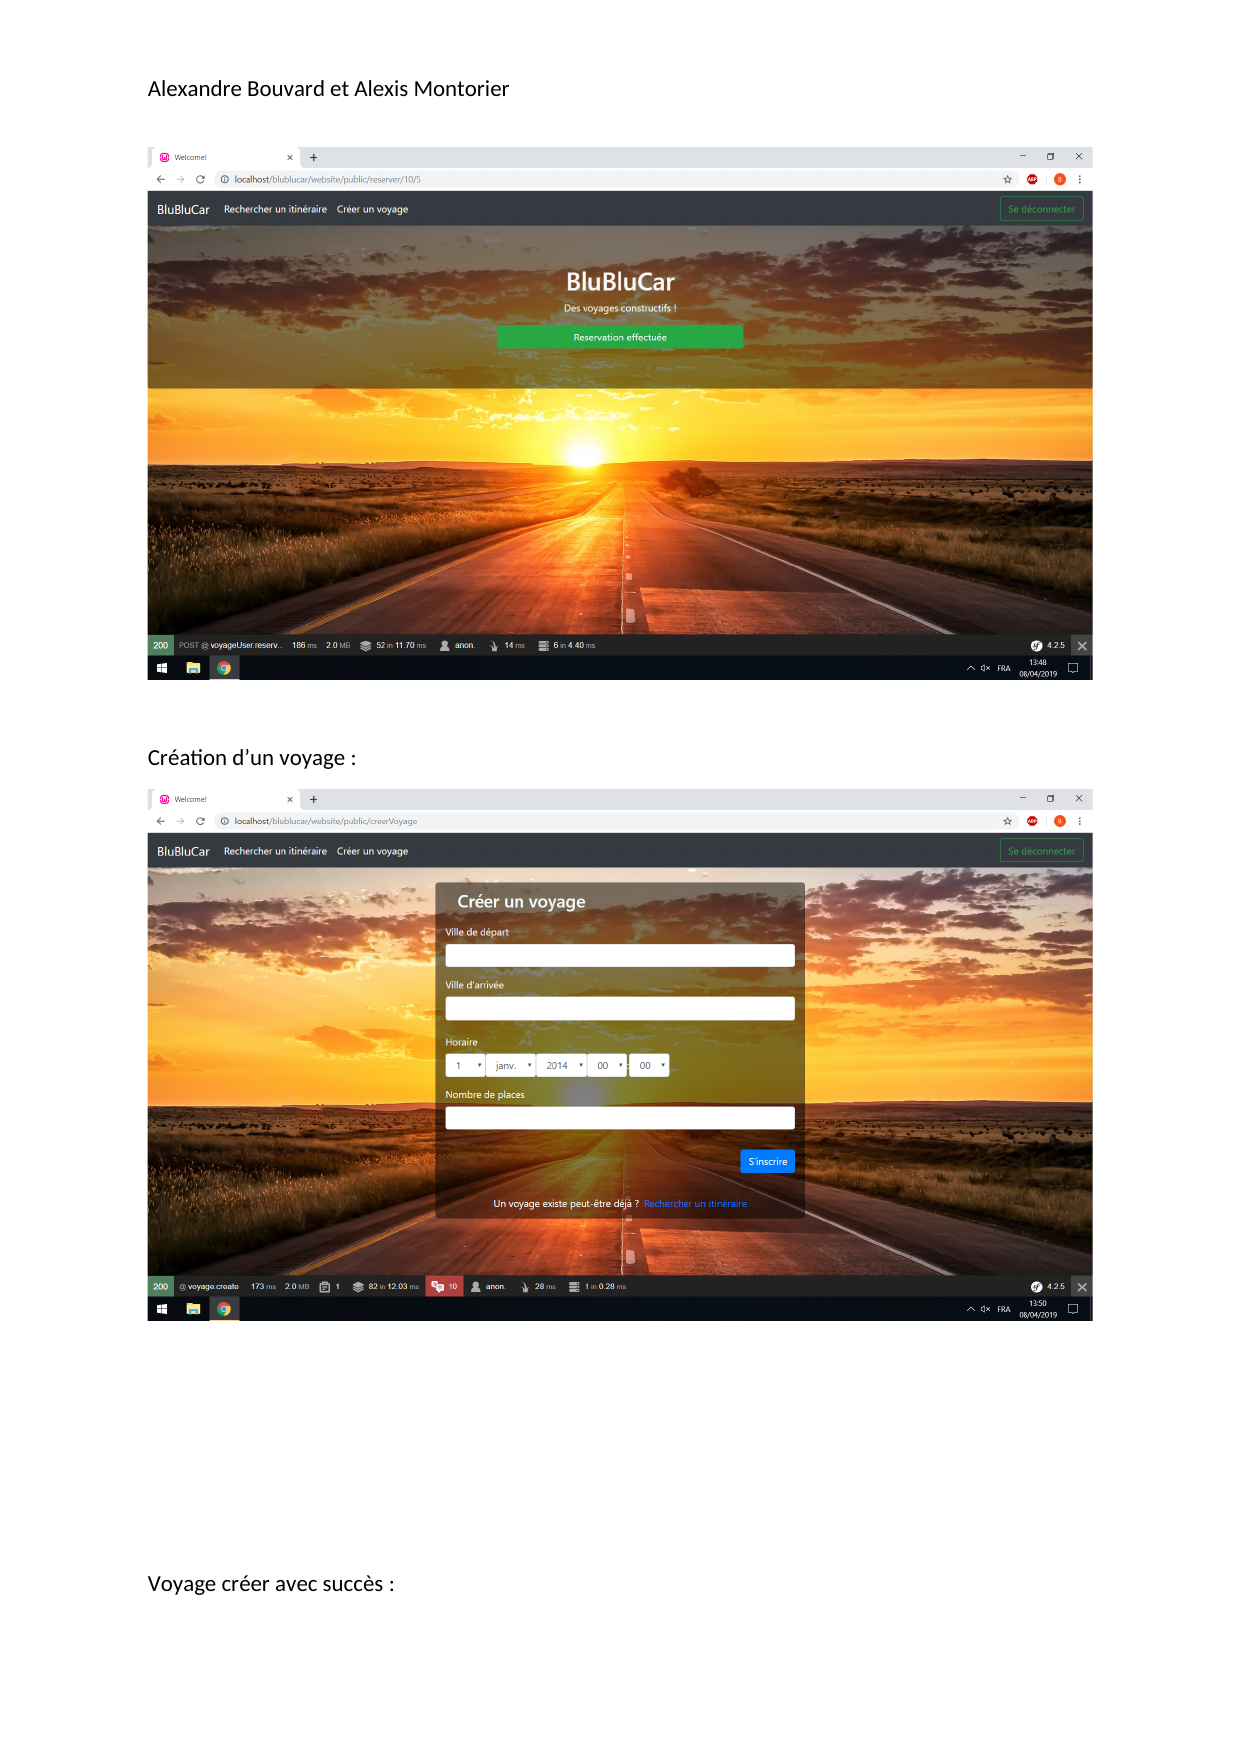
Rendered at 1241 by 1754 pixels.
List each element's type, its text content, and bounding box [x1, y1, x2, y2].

text Création d’un voyage : [148, 743, 1093, 771]
text Voyage créer avec succès : [148, 1569, 1093, 1597]
